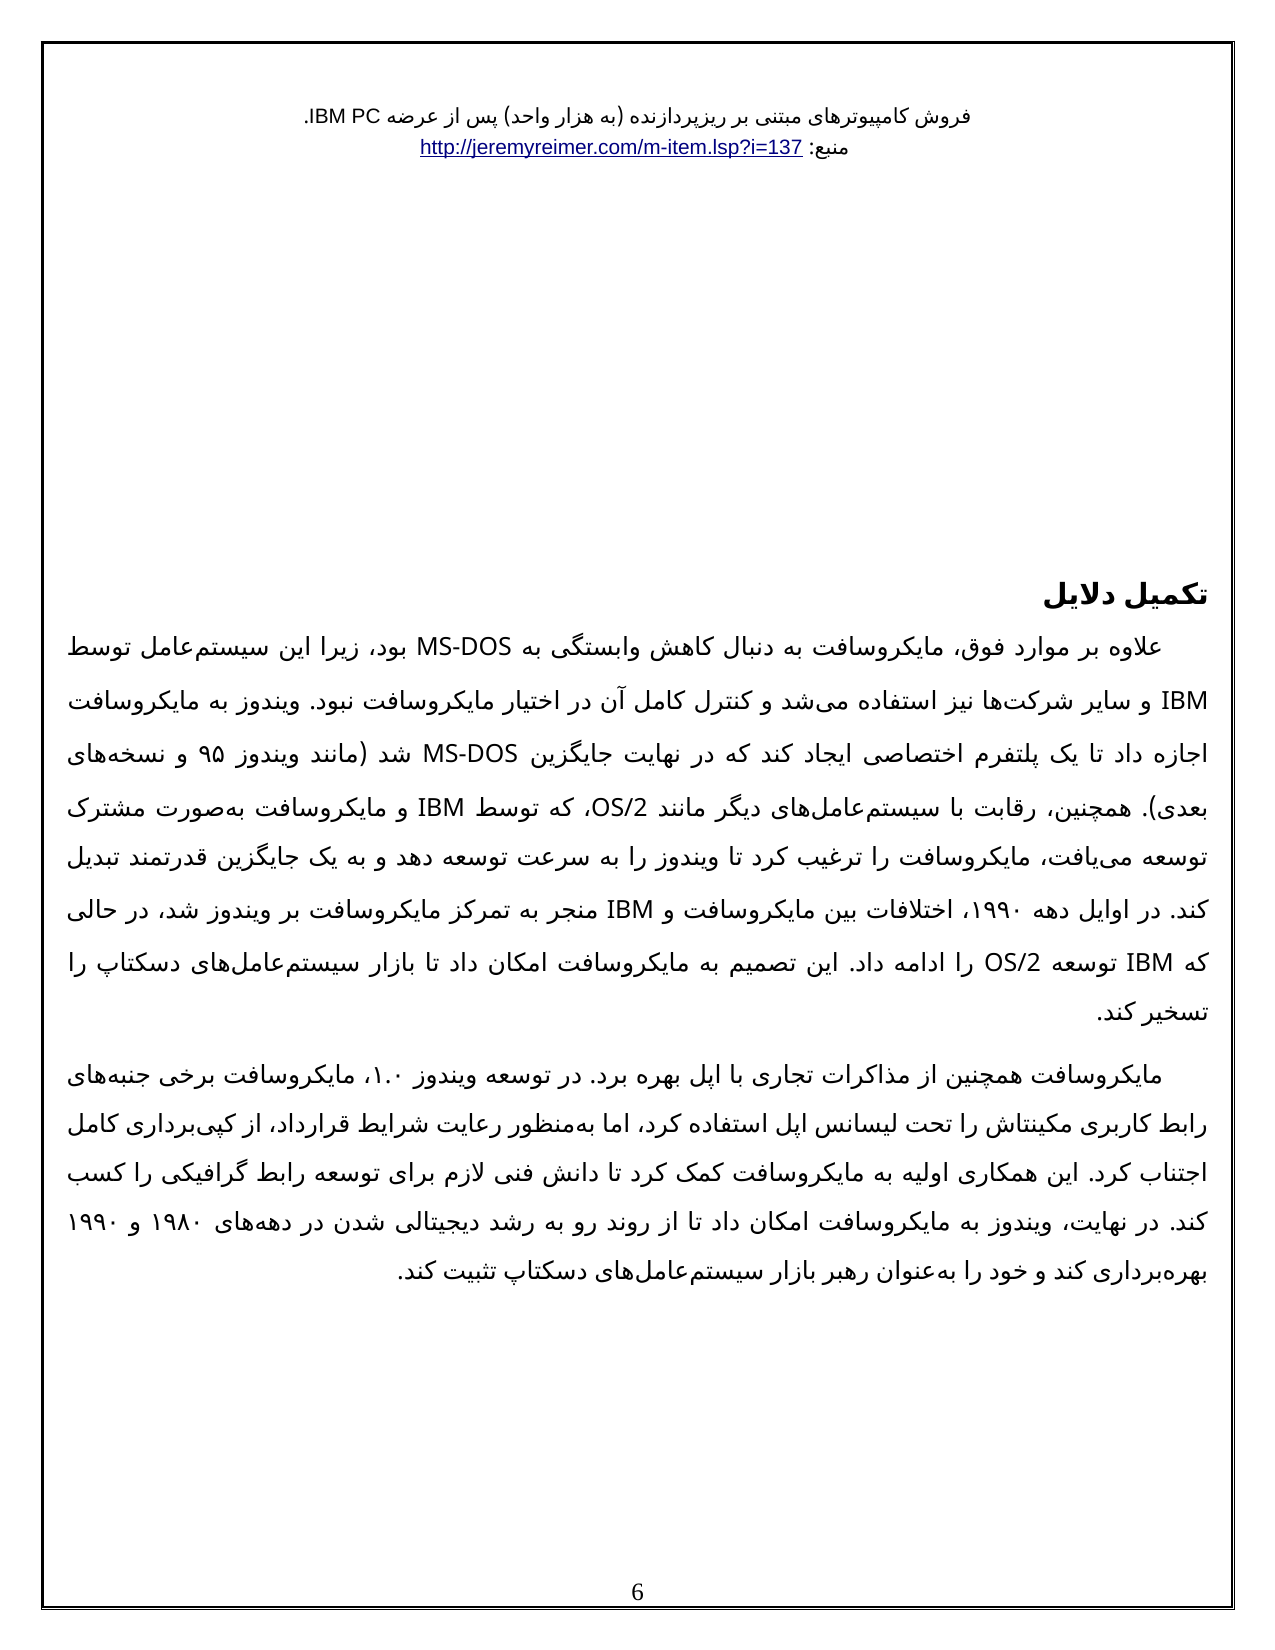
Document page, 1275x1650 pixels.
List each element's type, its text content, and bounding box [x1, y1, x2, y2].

subtitle تکمیل دلایل [66, 578, 1209, 616]
text علاوه بر موارد فوق، مایکروسافت به دنبال کاهش وابستگی به MS-DOS بود، زیرا این سیستم‌عامل توسط IBM و سایر شرکت‌ها نیز استفاده می‌شد و کنترل کامل آن در اختیار مایکروسافت نبود. ویندوز به مایکروسافت اجازه داد تا یک پلتفرم اختصاصی ایجاد کند که در نهایت جایگزین MS-DOS شد (مانند ویندوز ۹۵ و نسخه‌های بعدی). همچنین، رقابت با سیستم‌عامل‌های دیگر مانند OS/2، که توسط IBM و مایکروسافت به‌صورت مشترک توسعه می‌یافت، مایکروسافت را ترغیب کرد تا ویندوز را به سرعت توسعه دهد و به یک جایگزین قدرتمند تبدیل کند. در اوایل دهه ۱۹۹۰، اختلافات بین مایکروسافت و IBM منجر به تمرکز مایکروسافت بر ویندوز شد، در حالی که IBM توسعه OS/2 را ادامه داد. این تصمیم به مایکروسافت امکان داد تا بازار سیستم‌عامل‌های دسکتاپ را تسخیر کند. [66, 629, 1209, 1031]
text مایکروسافت همچنین از مذاکرات تجاری با اپل بهره برد. در توسعه ویندوز ۱.۰، مایکروسافت برخی جنبه‌های رابط کاربری مکینتاش را تحت لیسانس اپل استفاده کرد، اما به‌منظور رعایت شرایط قرارداد، از کپی‌برداری کامل اجتناب کرد. این همکاری اولیه به مایکروسافت کمک کرد تا دانش فنی لازم برای توسعه رابط گرافیکی را کسب کند. در نهایت، ویندوز به مایکروسافت امکان داد تا از روند رو به رشد دیجیتالی شدن در دهه‌های ۱۹۸۰ و ۱۹۹۰ بهره‌برداری کند و خود را به‌عنوان رهبر بازار سیستم‌عامل‌های دسکتاپ تثبیت کند. [66, 1061, 1209, 1289]
subtitle فروش کامپیوترهای مبتنی بر ریزپردازنده (به هزار واحد) پس از عرضه IBM PC. [66, 104, 1209, 132]
subtitle منبع: http://jeremyreimer.com/m-item.lsp?i=137 [66, 135, 1209, 163]
